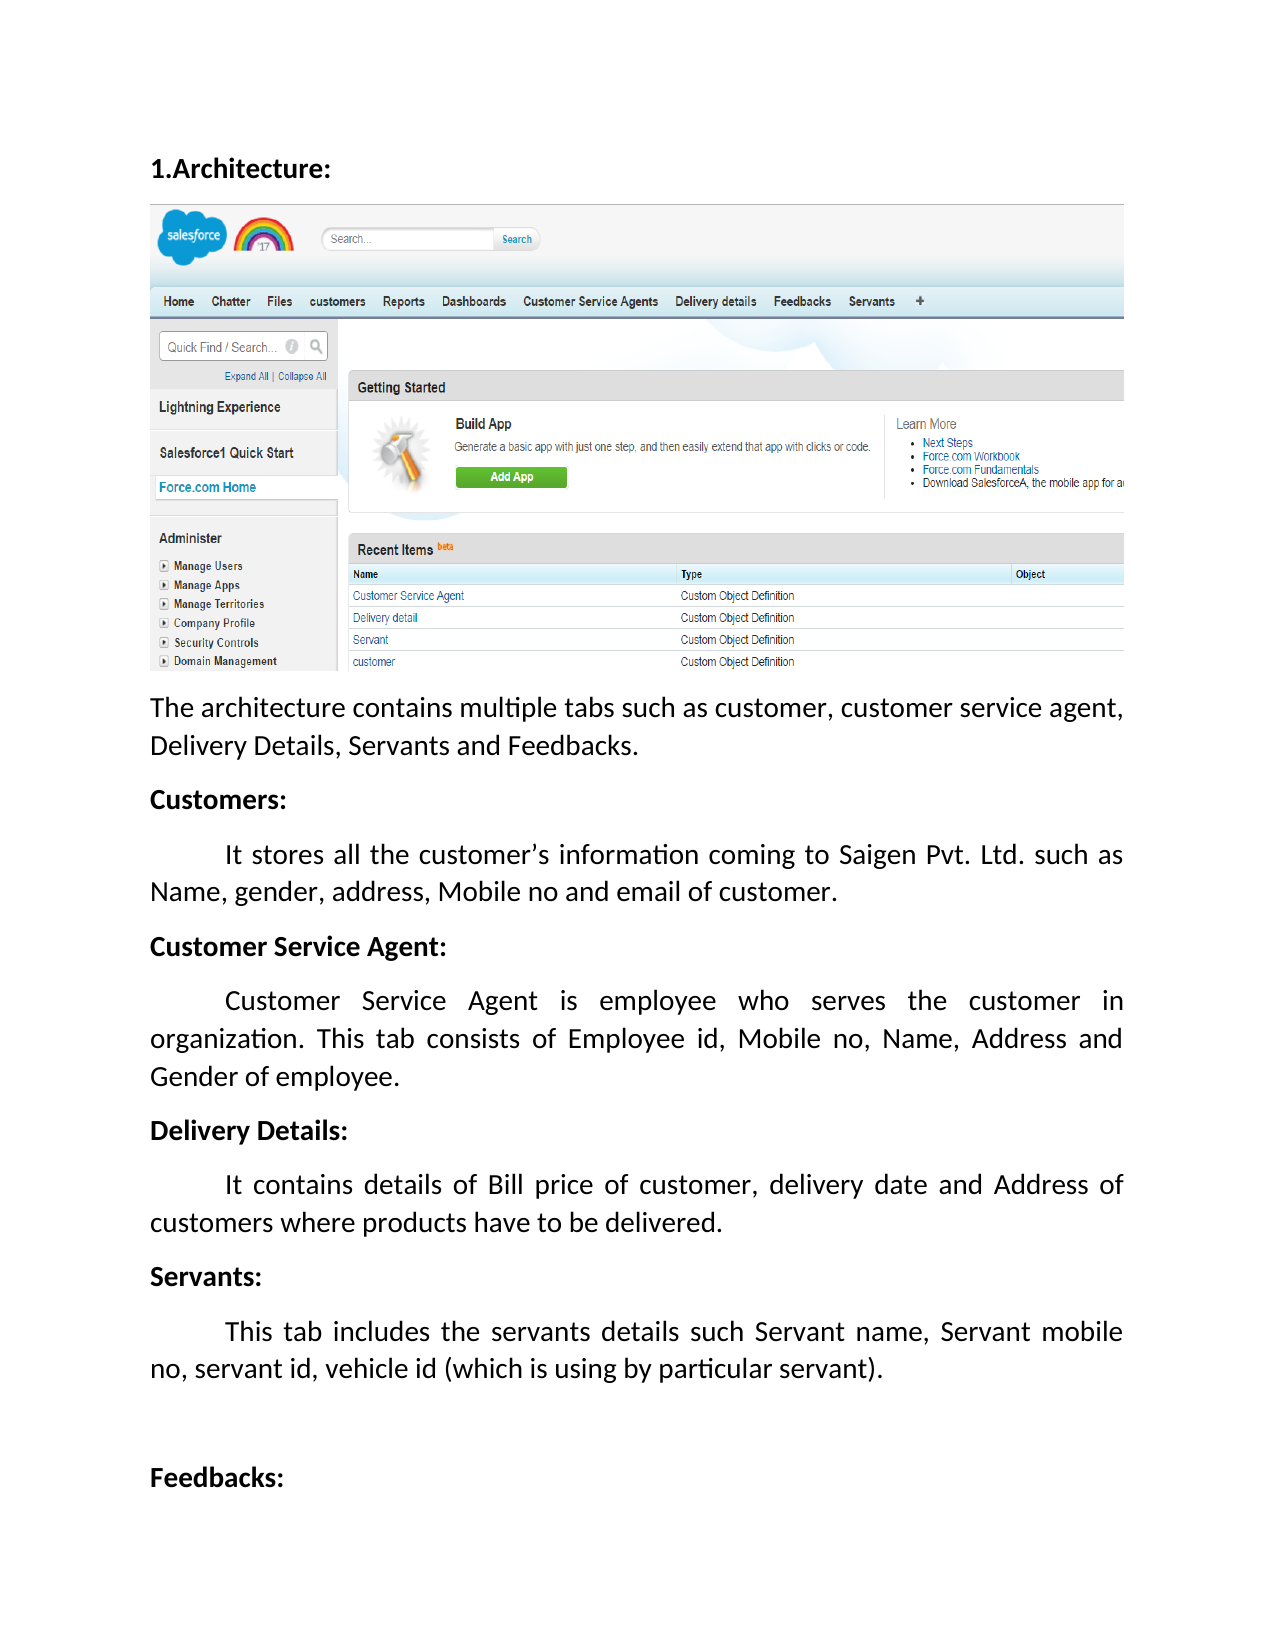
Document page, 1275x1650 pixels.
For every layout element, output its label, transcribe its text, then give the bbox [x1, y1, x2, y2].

text 1.Architecture: [150, 150, 1125, 186]
text This tab includes the servants details such Servant name, Servant mobile no, servant id, vehicle id (which is using by particular servant). [150, 1313, 1125, 1386]
text The architecture contains multiple tabs such as customer, customer service agent, Delivery Details, Servants and Feedbacks. [150, 689, 1125, 763]
text Delivery Details: [150, 1112, 1125, 1148]
text Customers: [150, 781, 1125, 817]
text It stores all the customer’s information coming to Saigen Pvt. Ltd. such as Name, gender, address, Mobile no and email of customer. [150, 836, 1125, 909]
text It contains details of Bill price of customer, delivery date and Address of customers where products have to be delivered. [150, 1166, 1125, 1240]
text Servants: [150, 1258, 1125, 1294]
text Feedbacks: [150, 1459, 1125, 1495]
text Customer Service Agent: [150, 928, 1125, 963]
text Customer Service Agent is employee who serves the customer in organization. This tab consists of Employee id, Mobile no, Name, Address and Gender of employee. [150, 982, 1125, 1093]
